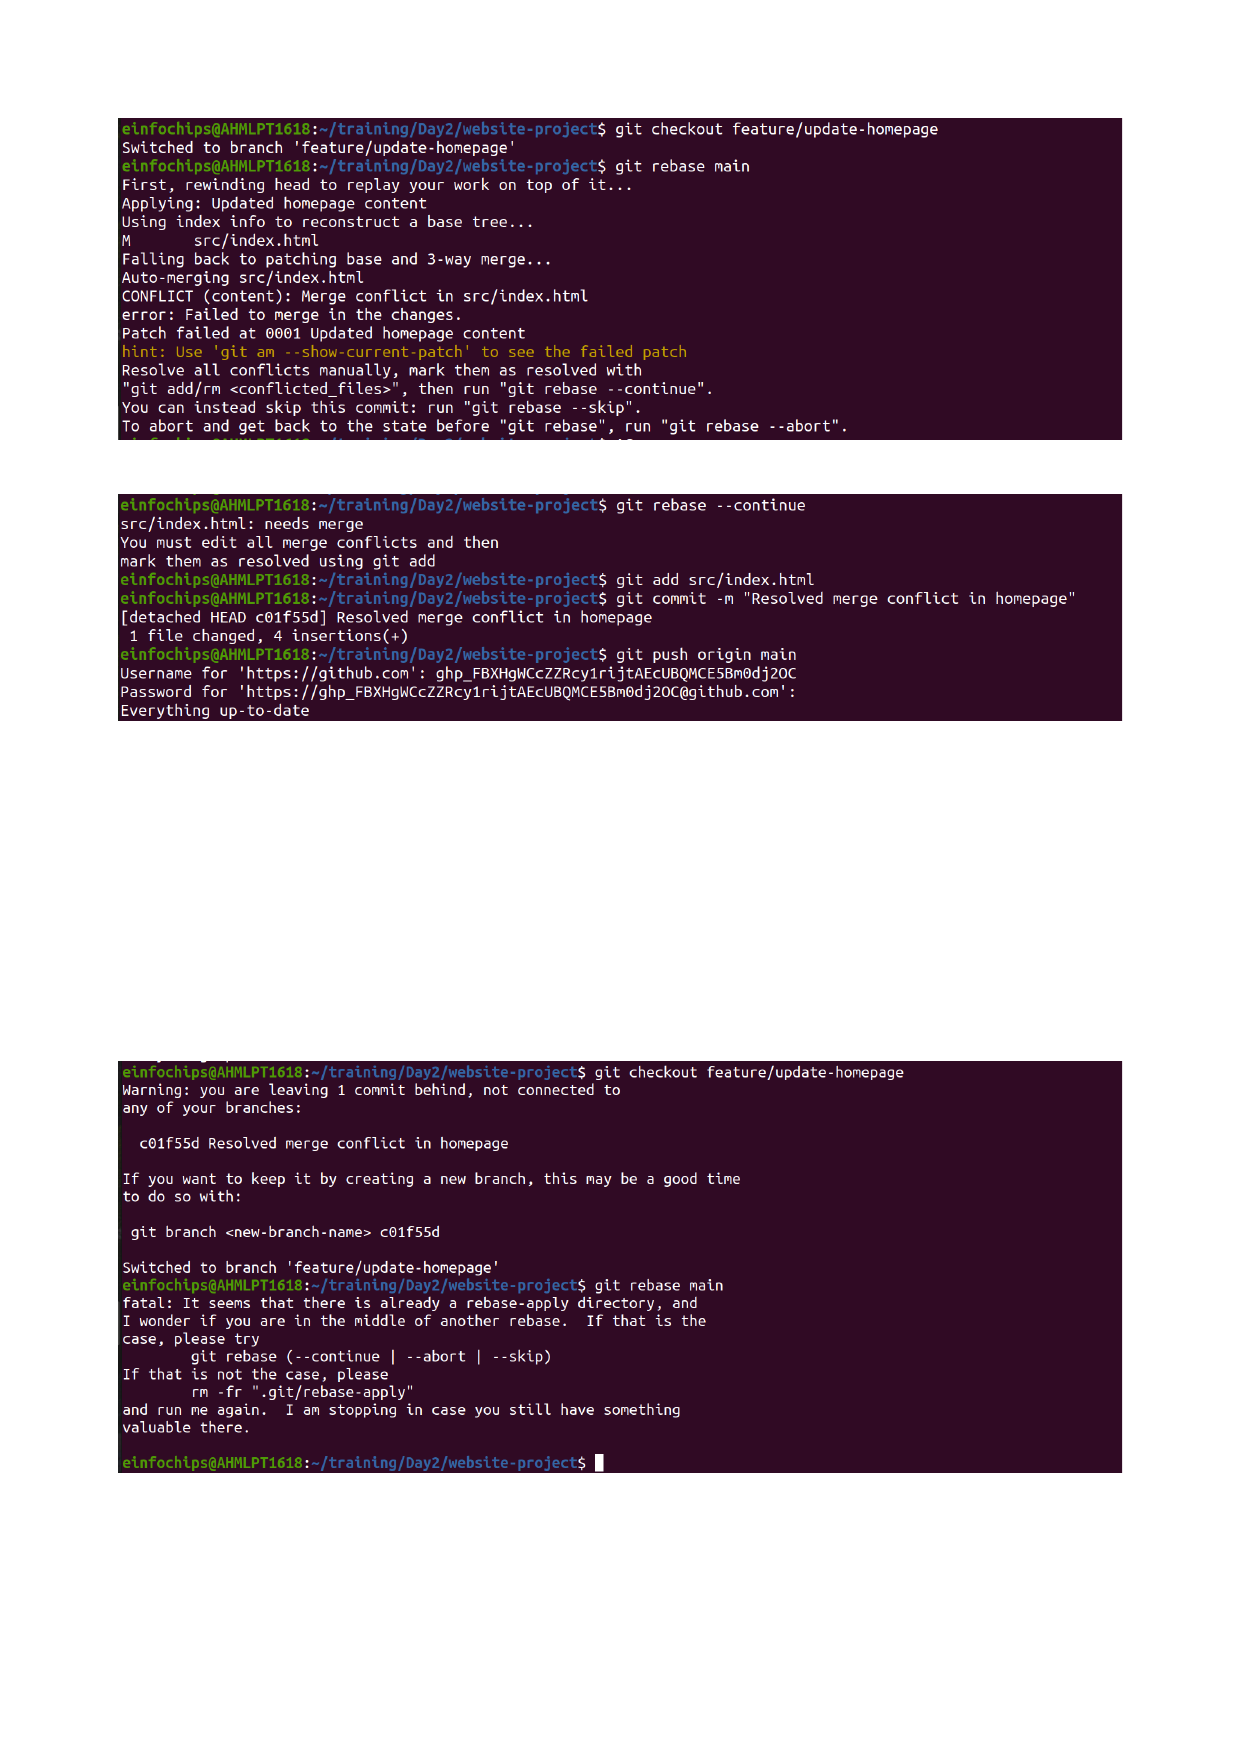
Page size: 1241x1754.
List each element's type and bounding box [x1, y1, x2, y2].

picture [118, 1061, 1123, 1473]
picture [118, 494, 1123, 721]
picture [118, 118, 1123, 440]
